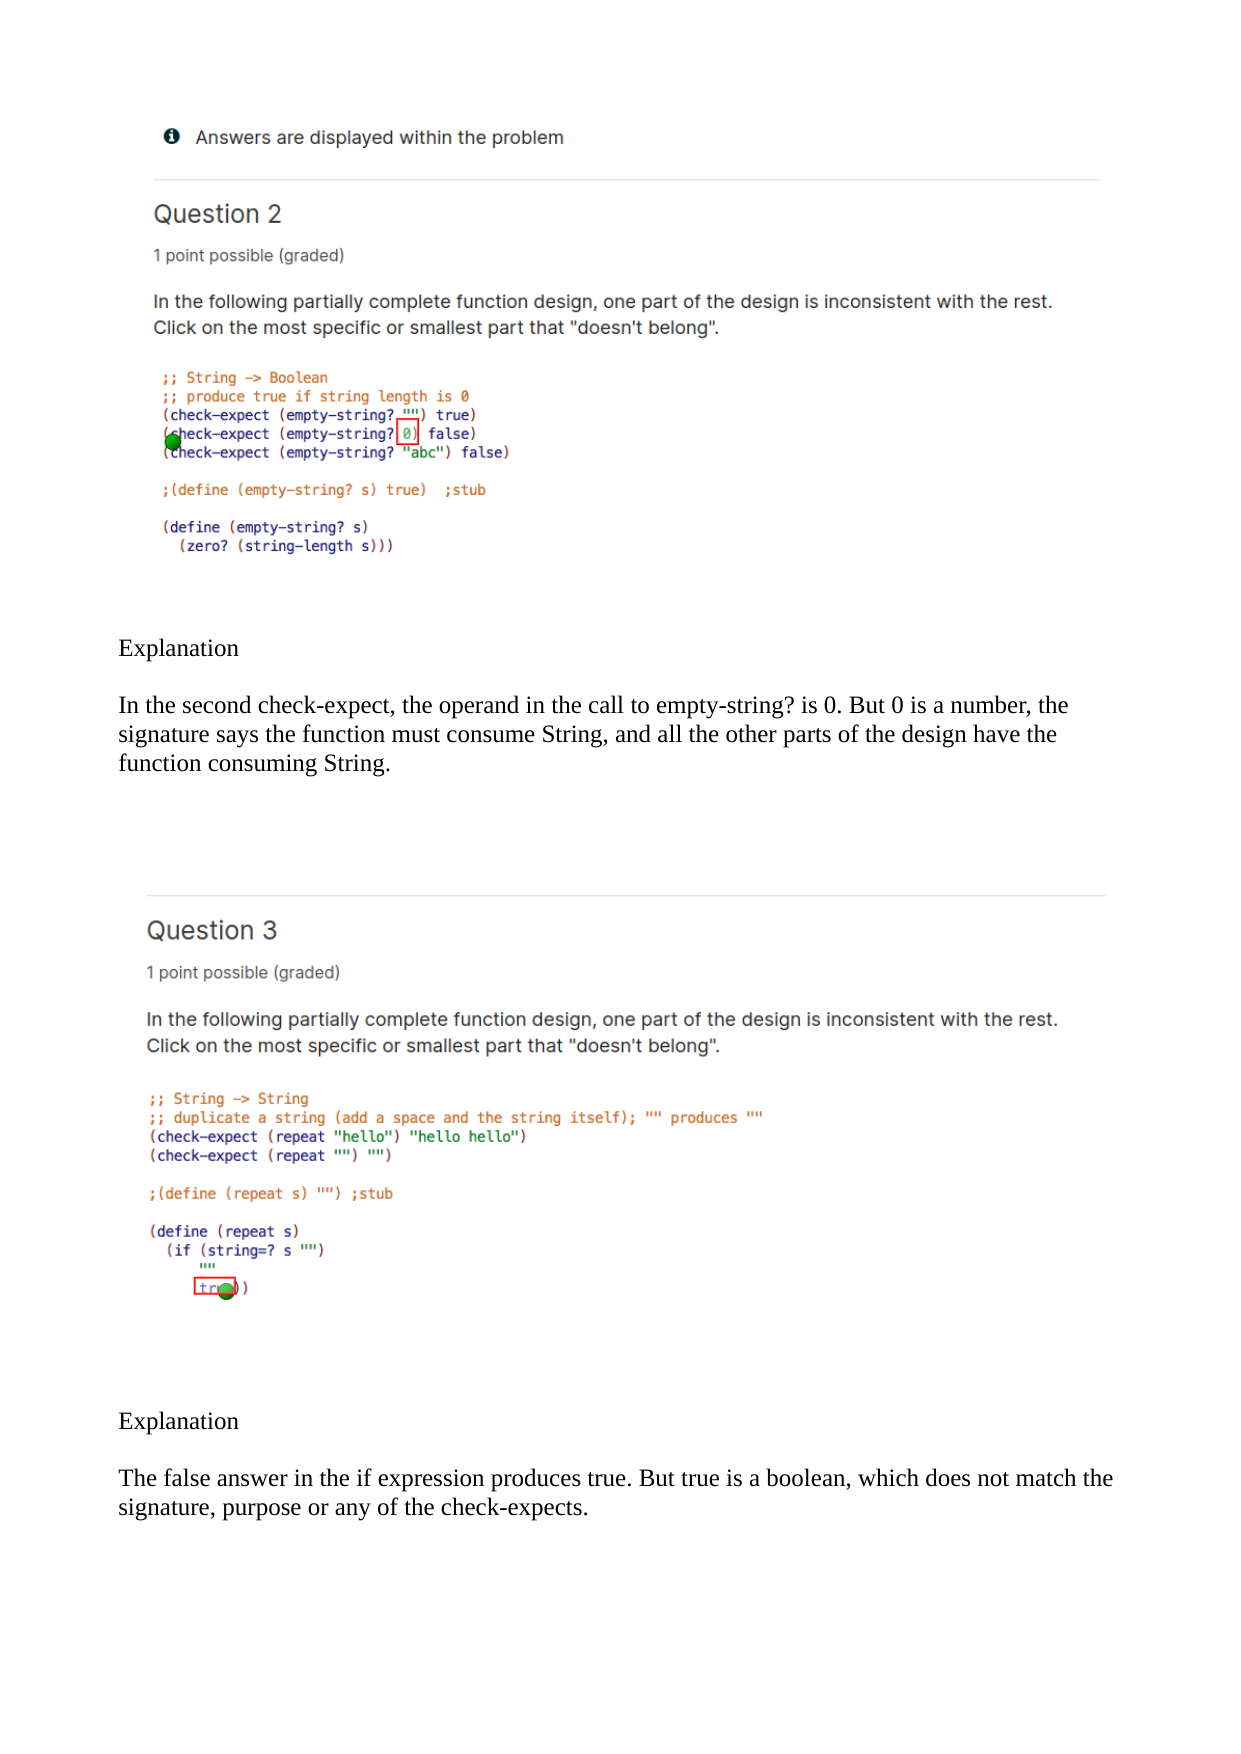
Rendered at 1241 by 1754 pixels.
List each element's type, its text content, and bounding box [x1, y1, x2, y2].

text Explanation [118, 633, 1122, 662]
text In the second check-expect, the operand in the call to empty-string? is 0. But 0 is a number, the signature says the function must consume String, and all the other parts of the design have the function consuming String. [118, 690, 1122, 777]
text Explanation [118, 1406, 1122, 1434]
picture [118, 891, 1123, 1320]
text The false answer in the if expression produces true. But true is a boolean, which does not match the signature, purpose or any of the check-expects. [118, 1463, 1122, 1521]
picture [118, 118, 1123, 576]
